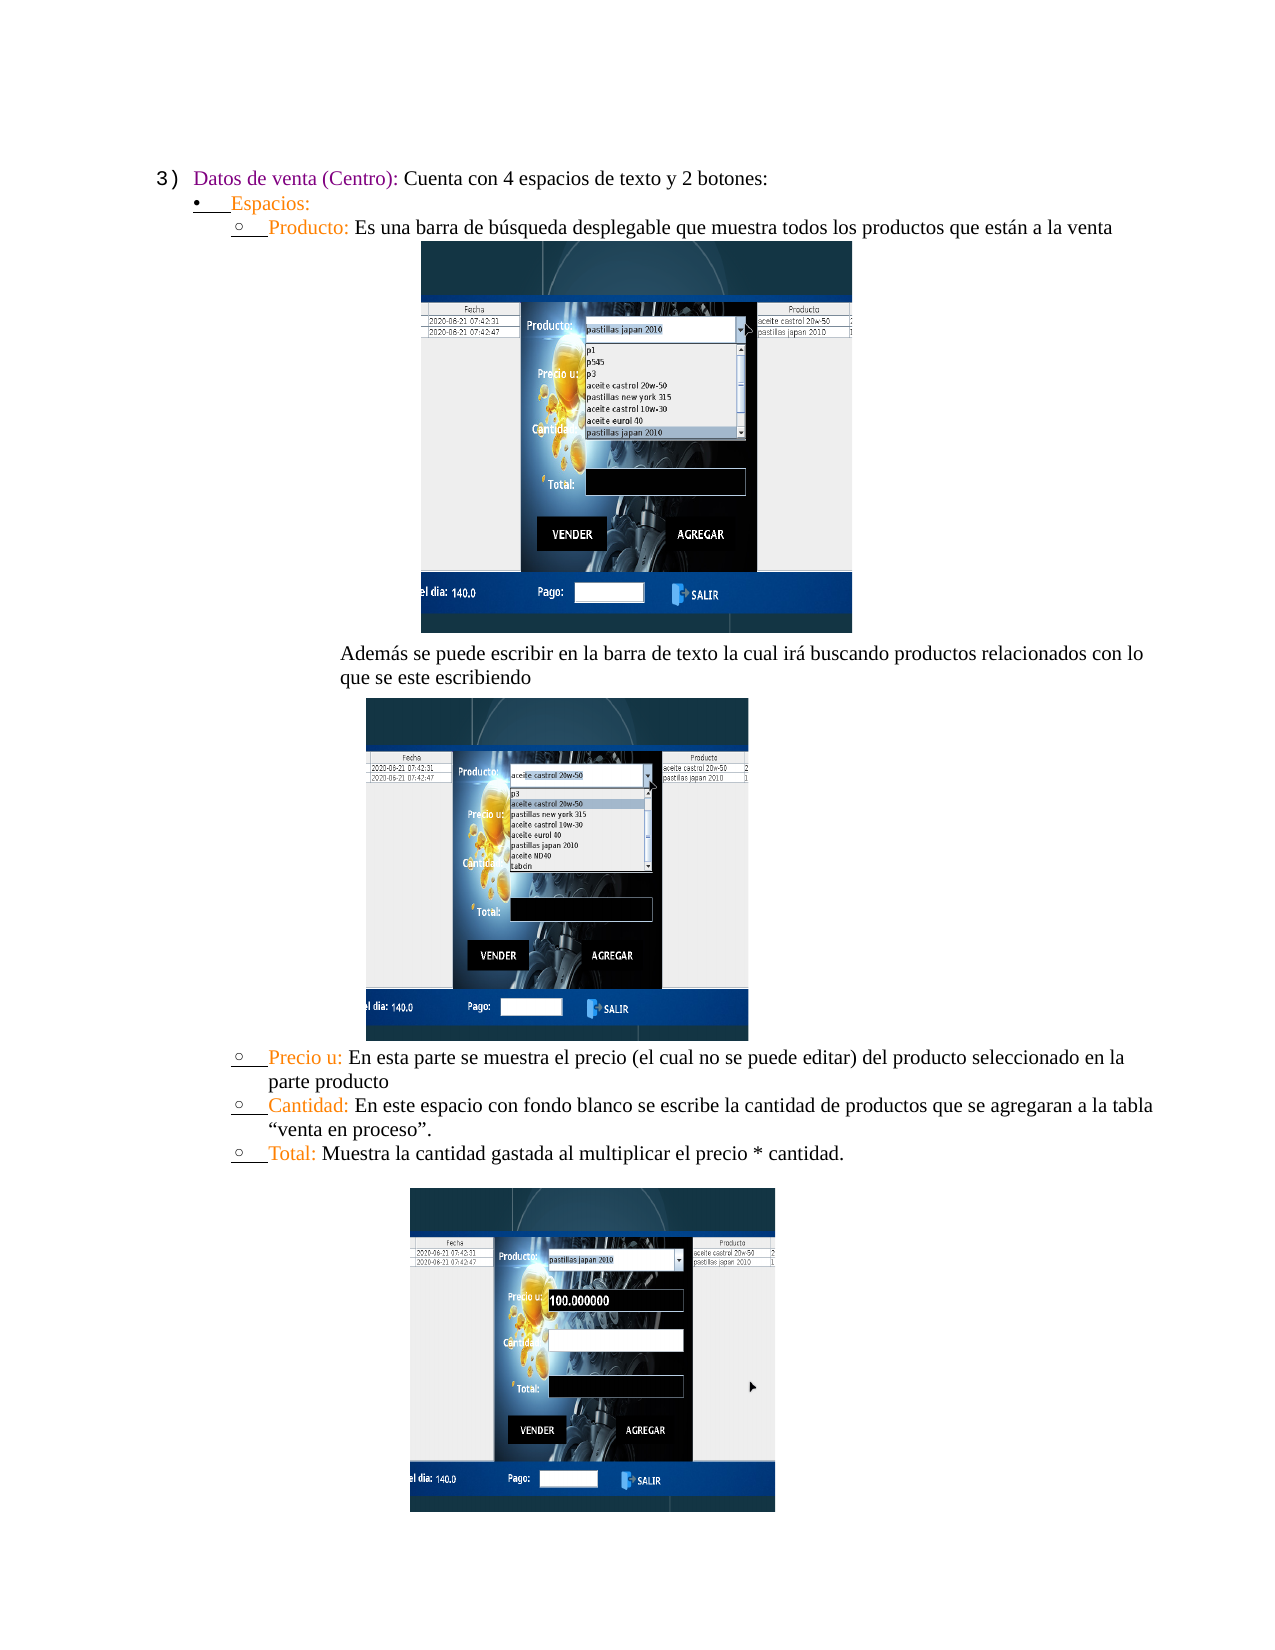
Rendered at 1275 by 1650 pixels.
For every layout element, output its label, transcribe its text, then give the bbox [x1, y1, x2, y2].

list Datos de venta (Centro): Cuenta con 4 espacios de texto y 2 botones: [156, 165, 1157, 191]
list Cantidad: En este espacio con fondo blanco se escribe la cantidad de productos que se agregaran a la tabla “venta en proceso”. [231, 1093, 1157, 1141]
list Espacios: [193, 191, 1157, 215]
picture [397, 698, 723, 1041]
list Precio u: En esta parte se muestra el precio (el cual no se puede editar) del producto seleccionado en la parte producto [231, 1045, 1157, 1093]
picture [438, 1188, 751, 1512]
list Total: Muestra la cantidad gastada al multiplicar el precio * cantidad. [231, 1141, 1157, 1165]
list Producto: Es una barra de búsqueda desplegable que muestra todos los productos que están a la venta [231, 215, 1157, 239]
text Además se puede escribir en la barra de texto la cual irá buscando productos relacionados con lo que se este escribiendo [118, 641, 1157, 689]
picture [454, 241, 822, 633]
